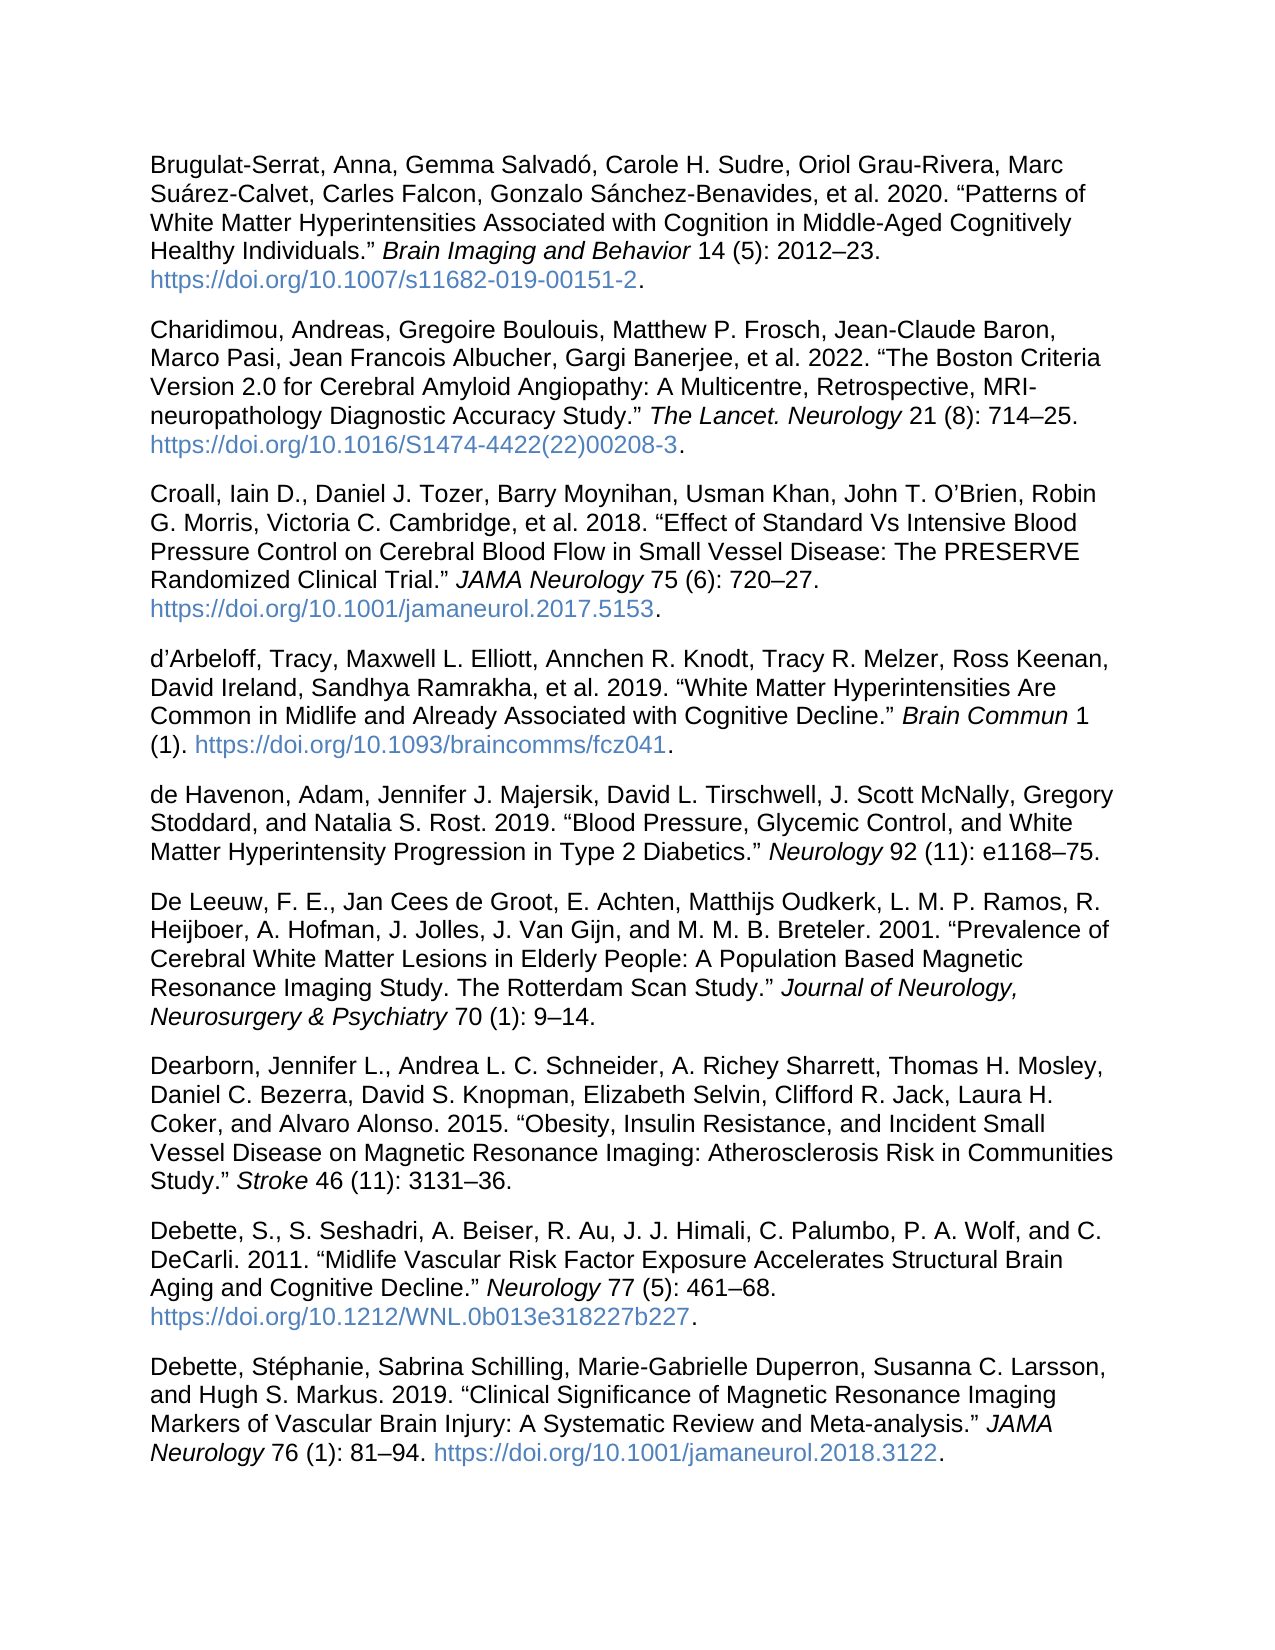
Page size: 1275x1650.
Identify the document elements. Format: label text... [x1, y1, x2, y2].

text De Leeuw, F. E., Jan Cees de Groot, E. Achten, Matthijs Oudkerk, L. M. P. Ramos, R. Heijboer, A. Hofman, J. Jolles, J. Van Gijn, and M. M. B. Breteler. 2001. “Prevalence of Cerebral White Matter Lesions in Elderly People: A Population Based Magnetic Resonance Imaging Study. The Rotterdam Scan Study.” Journal of Neurology, Neurosurgery & Psychiatry 70 (1): 9–14. [150, 887, 1125, 1030]
text Dearborn, Jennifer L., Andrea L. C. Schneider, A. Richey Sharrett, Thomas H. Mosley, Daniel C. Bezerra, David S. Knopman, Elizabeth Selvin, Clifford R. Jack, Laura H. Coker, and Alvaro Alonso. 2015. “Obesity, Insulin Resistance, and Incident Small Vessel Disease on Magnetic Resonance Imaging: Atherosclerosis Risk in Communities Study.” Stroke 46 (11): 3131–36. [150, 1051, 1125, 1195]
text Brugulat-Serrat, Anna, Gemma Salvadó, Carole H. Sudre, Oriol Grau-Rivera, Marc Suárez-Calvet, Carles Falcon, Gonzalo Sánchez-Benavides, et al. 2020. “Patterns of White Matter Hyperintensities Associated with Cognition in Middle-Aged Cognitively Healthy Individuals.” Brain Imaging and Behavior 14 (5): 2012–23. https://doi.org/10.1007/s11682-019-00151-2. [150, 150, 1125, 294]
text Charidimou, Andreas, Gregoire Boulouis, Matthew P. Frosch, Jean-Claude Baron, Marco Pasi, Jean Francois Albucher, Gargi Banerjee, et al. 2022. “The Boston Criteria Version 2.0 for Cerebral Amyloid Angiopathy: A Multicentre, Retrospective, MRI-neuropathology Diagnostic Accuracy Study.” The Lancet. Neurology 21 (8): 714–25. https://doi.org/10.1016/S1474-4422(22)00208-3. [150, 314, 1125, 458]
text de Havenon, Adam, Jennifer J. Majersik, David L. Tirschwell, J. Scott McNally, Gregory Stoddard, and Natalia S. Rost. 2019. “Blood Pressure, Glycemic Control, and White Matter Hyperintensity Progression in Type 2 Diabetics.” Neurology 92 (11): e1168–75. [150, 779, 1125, 866]
text Debette, Stéphanie, Sabrina Schilling, Marie-Gabrielle Duperron, Susanna C. Larsson, and Hugh S. Markus. 2019. “Clinical Significance of Magnetic Resonance Imaging Markers of Vascular Brain Injury: A Systematic Review and Meta-analysis.” JAMA Neurology 76 (1): 81–94. https://doi.org/10.1001/jamaneurol.2018.3122. [150, 1352, 1125, 1467]
text Debette, S., S. Seshadri, A. Beiser, R. Au, J. J. Himali, C. Palumbo, P. A. Wolf, and C. DeCarli. 2011. “Midlife Vascular Risk Factor Exposure Accelerates Structural Brain Aging and Cognitive Decline.” Neurology 77 (5): 461–68. https://doi.org/10.1212/WNL.0b013e318227b227. [150, 1216, 1125, 1331]
text d’Arbeloff, Tracy, Maxwell L. Elliott, Annchen R. Knodt, Tracy R. Melzer, Ross Keenan, David Ireland, Sandhya Ramrakha, et al. 2019. “White Matter Hyperintensities Are Common in Midlife and Already Associated with Cognitive Decline.” Brain Commun 1 (1). https://doi.org/10.1093/braincomms/fcz041. [150, 644, 1125, 759]
text Croall, Iain D., Daniel J. Tozer, Barry Moynihan, Usman Khan, John T. O’Brien, Robin G. Morris, Victoria C. Cambridge, et al. 2018. “Effect of Standard Vs Intensive Blood Pressure Control on Cerebral Blood Flow in Small Vessel Disease: The PRESERVE Randomized Clinical Trial.” JAMA Neurology 75 (6): 720–27. https://doi.org/10.1001/jamaneurol.2017.5153. [150, 479, 1125, 623]
